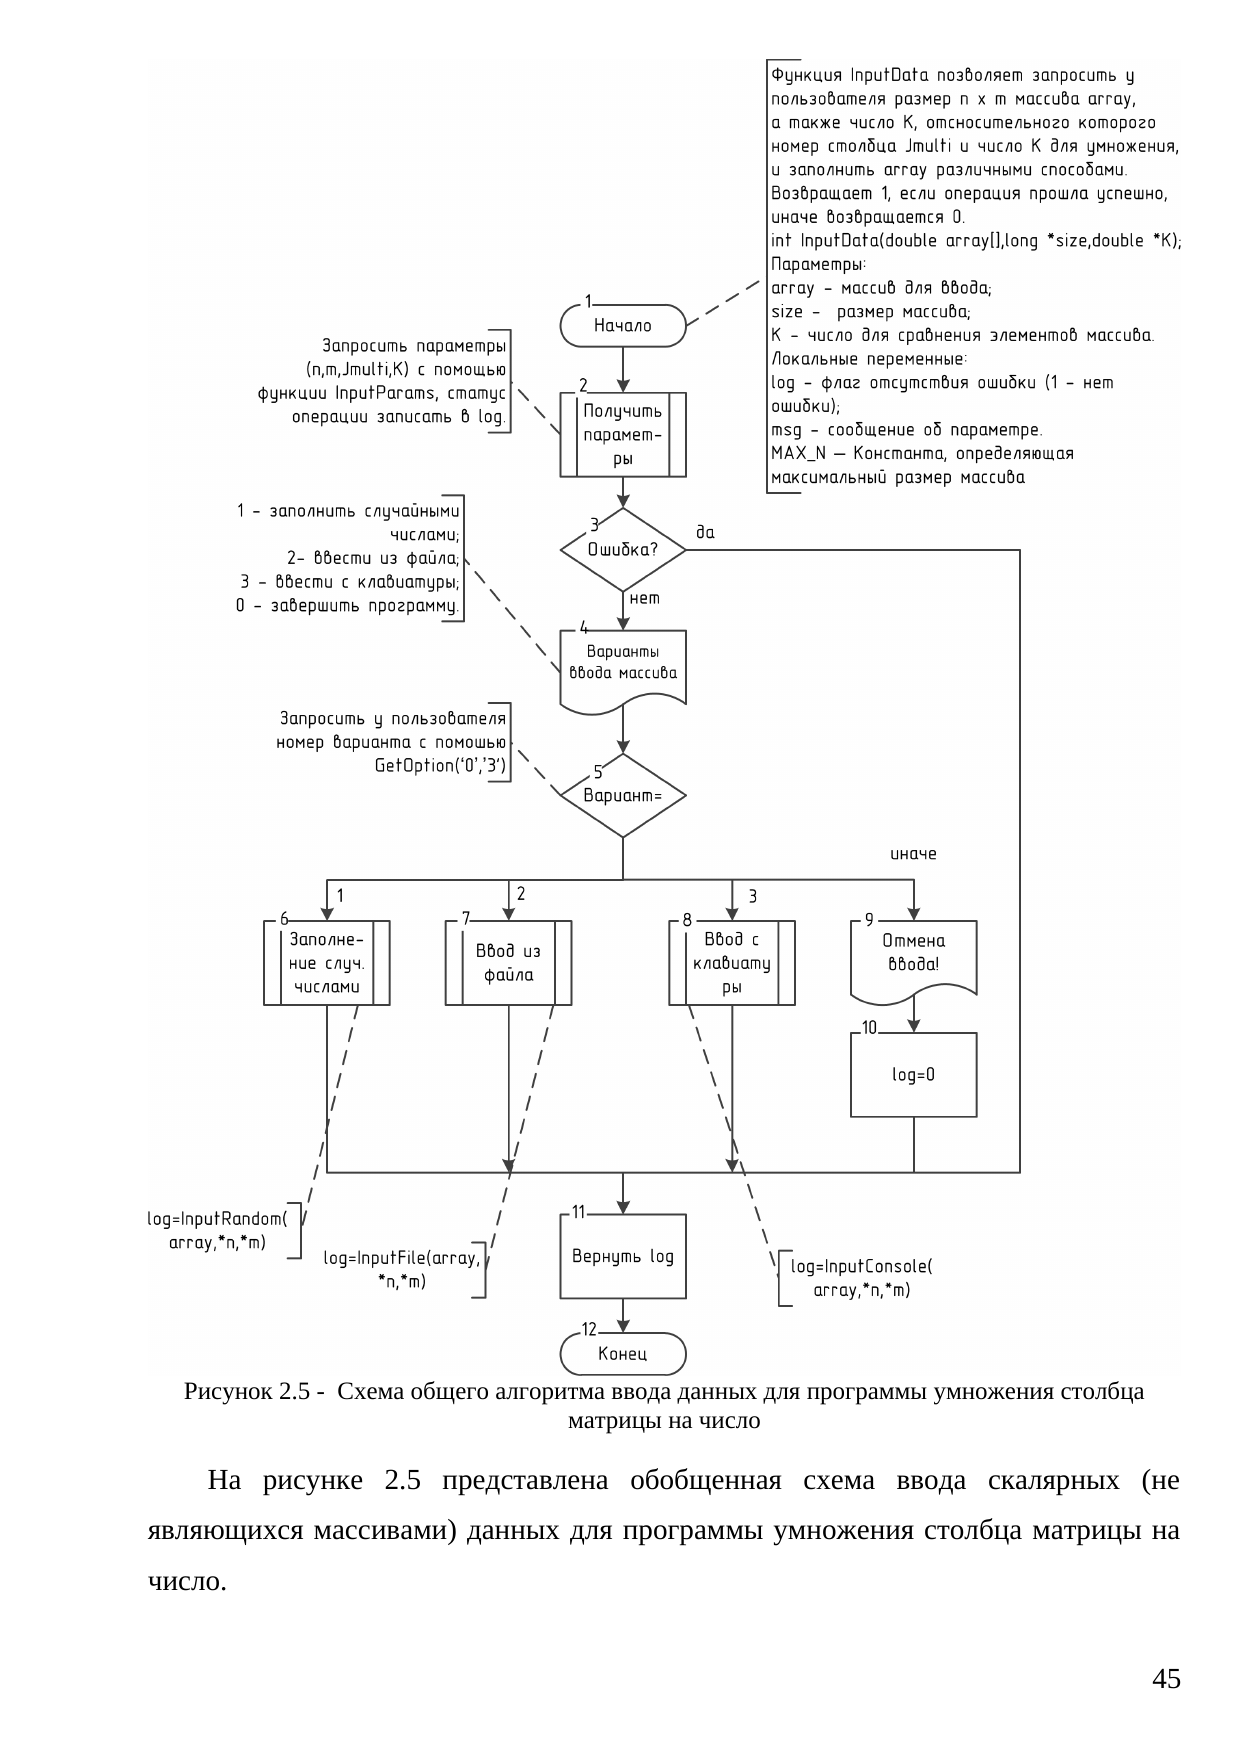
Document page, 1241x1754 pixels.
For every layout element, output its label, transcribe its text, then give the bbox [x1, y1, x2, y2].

text Рисунок 2.5 - Схема общего алгоритма ввода данных для программы умножения столбца матрицы на число [148, 1376, 1181, 1433]
picture [147, 59, 1182, 1376]
text На рисунке 2.5 представлена обобщенная схема ввода скалярных (не являющихся массивами) данных для программы умножения столбца матрицы на число. [148, 1462, 1181, 1596]
